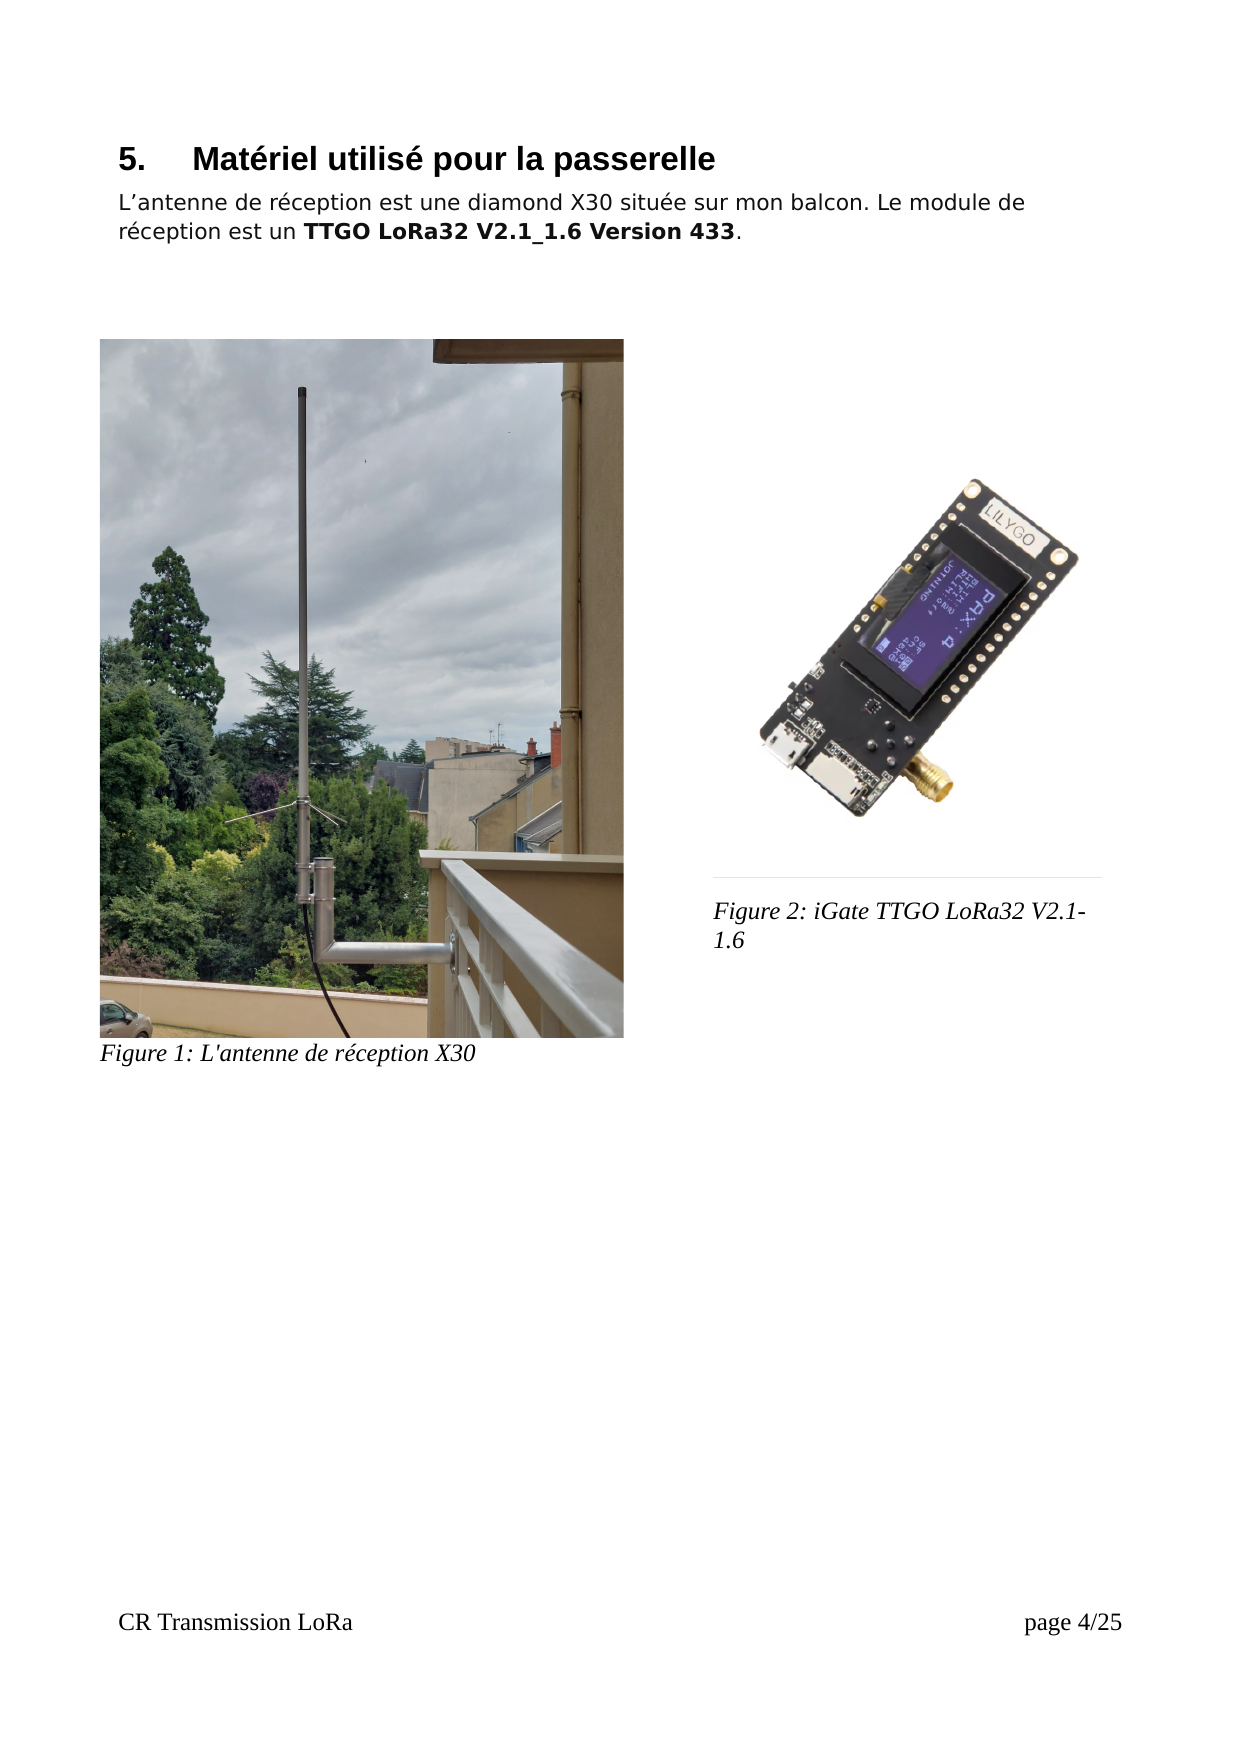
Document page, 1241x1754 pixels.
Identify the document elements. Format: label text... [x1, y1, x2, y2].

subtitle Matériel utilisé pour la passerelle [118, 139, 1122, 177]
text Figure 1: L'antenne de réception X30 [100, 1038, 624, 1067]
text L’antenne de réception est une diamond X30 située sur mon balcon. Le module de réception est un TTGO LoRa32 V2.1_1.6 Version 433. [118, 190, 1122, 245]
text Figure 2: iGate TTGO LoRa32 V2.1-1.6 [713, 897, 1102, 954]
picture [99, 339, 624, 1038]
picture [713, 412, 1103, 897]
